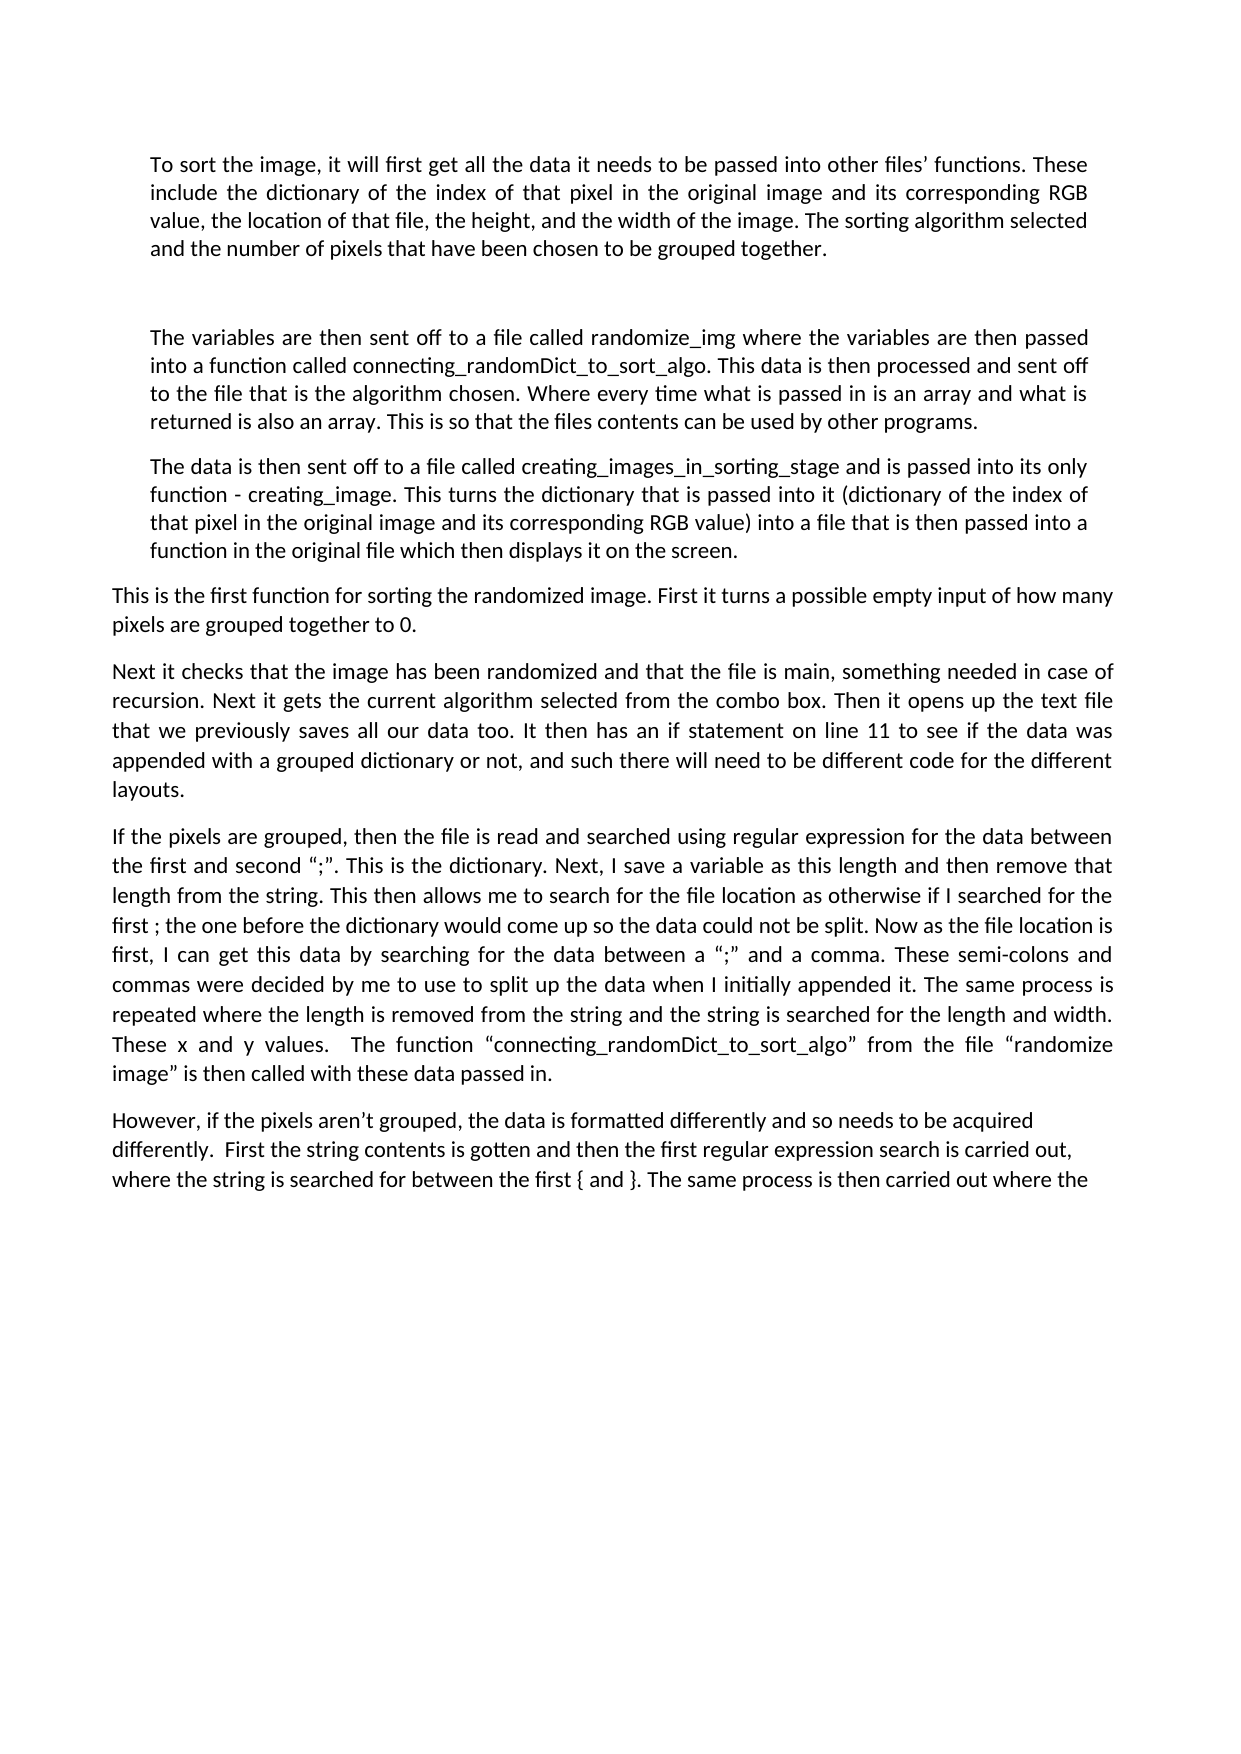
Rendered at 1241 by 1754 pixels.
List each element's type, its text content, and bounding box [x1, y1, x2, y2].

text However, if the pixels aren’t grouped, the data is formatted differently and so needs to be acquired differently. First the string contents is gotten and then the first regular expression search is carried out, where the string is searched for between the first { and }. The same process is then carried out where the data is gotten. And again, the data is passed into the function. [112, 1106, 1115, 1192]
text To sort the image, it will first get all the data it needs to be passed into other files’ functions. These include the dictionary of the index of that pixel in the original image and its corresponding RGB value, the location of that file, the height, and the width of the image. The sorting algorithm selected and the number of pixels that have been chosen to be grouped together. [150, 150, 1090, 262]
text The variables are then sent off to a file called randomize_img where the variables are then passed into a function called connecting_randomDict_to_sort_algo. This data is then processed and sent off to the file that is the algorithm chosen. Where every time what is passed in is an array and what is returned is also an array. This is so that the files contents can be used by other programs. [150, 323, 1090, 436]
text If the pixels are grouped, then the file is read and searched using regular expression for the data between the first and second “;”. This is the dictionary. Next, I save a variable as this length and then remove that length from the string. This then allows me to search for the file location as otherwise if I searched for the first ; the one before the dictionary would come up so the data could not be split. Now as the file location is first, I can get this data by searching for the data between a “;” and a comma. These semi-colons and commas were decided by me to use to split up the data when I initially appended it. The same process is repeated where the length is removed from the string and the string is searched for the length and width. These x and y values. The function “connecting_randomDict_to_sort_algo” from the file “randomize image” is then called with these data passed in. [112, 822, 1115, 1087]
text Next it checks that the image has been randomized and that the file is main, something needed in case of recursion. Next it gets the current algorithm selected from the combo box. Then it opens up the text file that we previously saves all our data too. It then has an if statement on line 11 to see if the data was appended with a grouped dictionary or not, and such there will need to be different code for the different layouts. [112, 657, 1115, 803]
text The data is then sent off to a file called creating_images_in_sorting_stage and is passed into its only function - creating_image. This turns the dictionary that is passed into it (dictionary of the index of that pixel in the original image and its corresponding RGB value) into a file that is then passed into a function in the original file which then displays it on the screen. [55, 573, 1240, 1425]
text The data is then sent off to a file called creating_images_in_sorting_stage and is passed into its only function - creating_image. This turns the dictionary that is passed into it (dictionary of the index of that pixel in the original image and its corresponding RGB value) into a file that is then passed into a function in the original file which then displays it on the screen. [150, 452, 1090, 564]
text This is the first function for sorting the randomized image. First it turns a possible empty input of how many pixels are grouped together to 0. [112, 581, 1115, 638]
